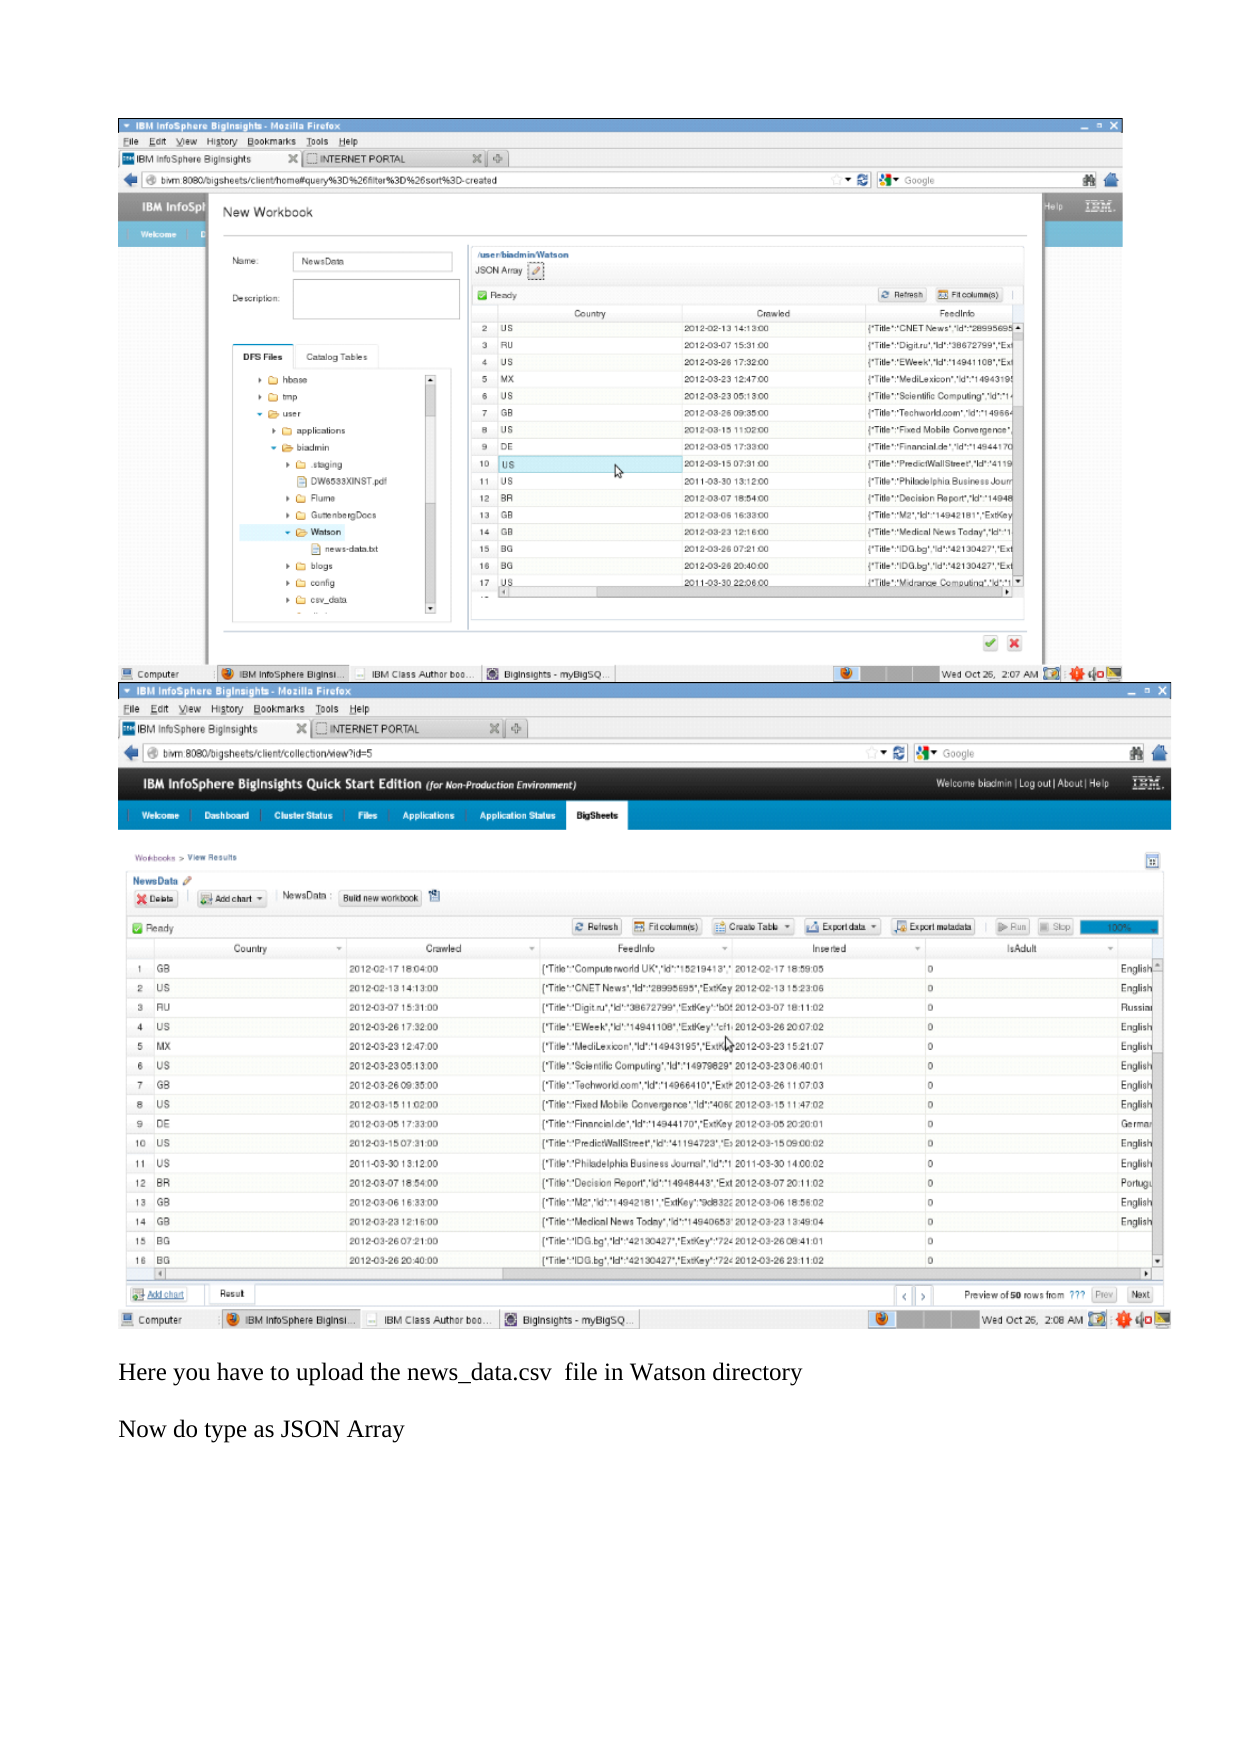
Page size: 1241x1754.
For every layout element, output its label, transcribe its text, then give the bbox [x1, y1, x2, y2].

text Now do type as JSON Array [118, 1414, 1122, 1443]
text Here you have to upload the news_data.csv file in Watson directory [118, 1357, 1122, 1386]
